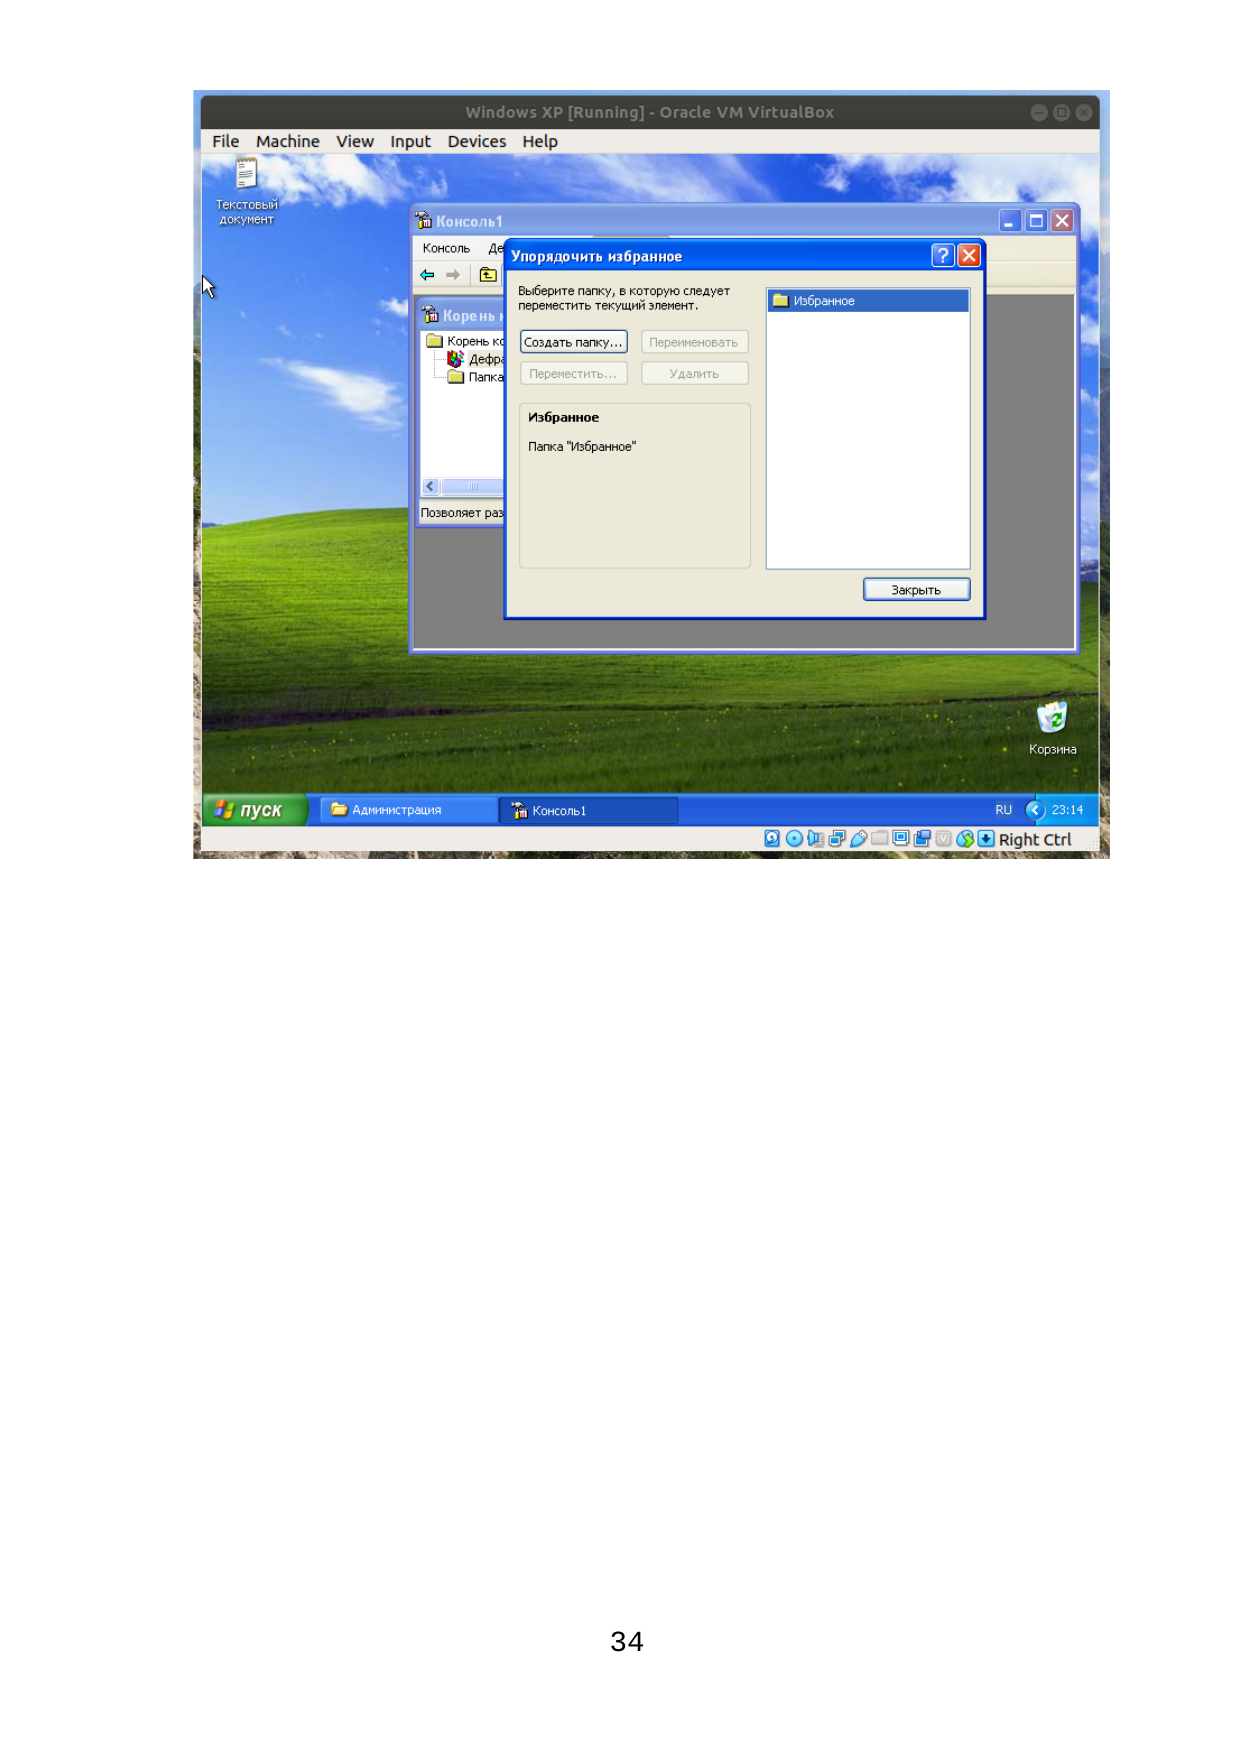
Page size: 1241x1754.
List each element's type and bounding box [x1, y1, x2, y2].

picture [193, 90, 1110, 859]
